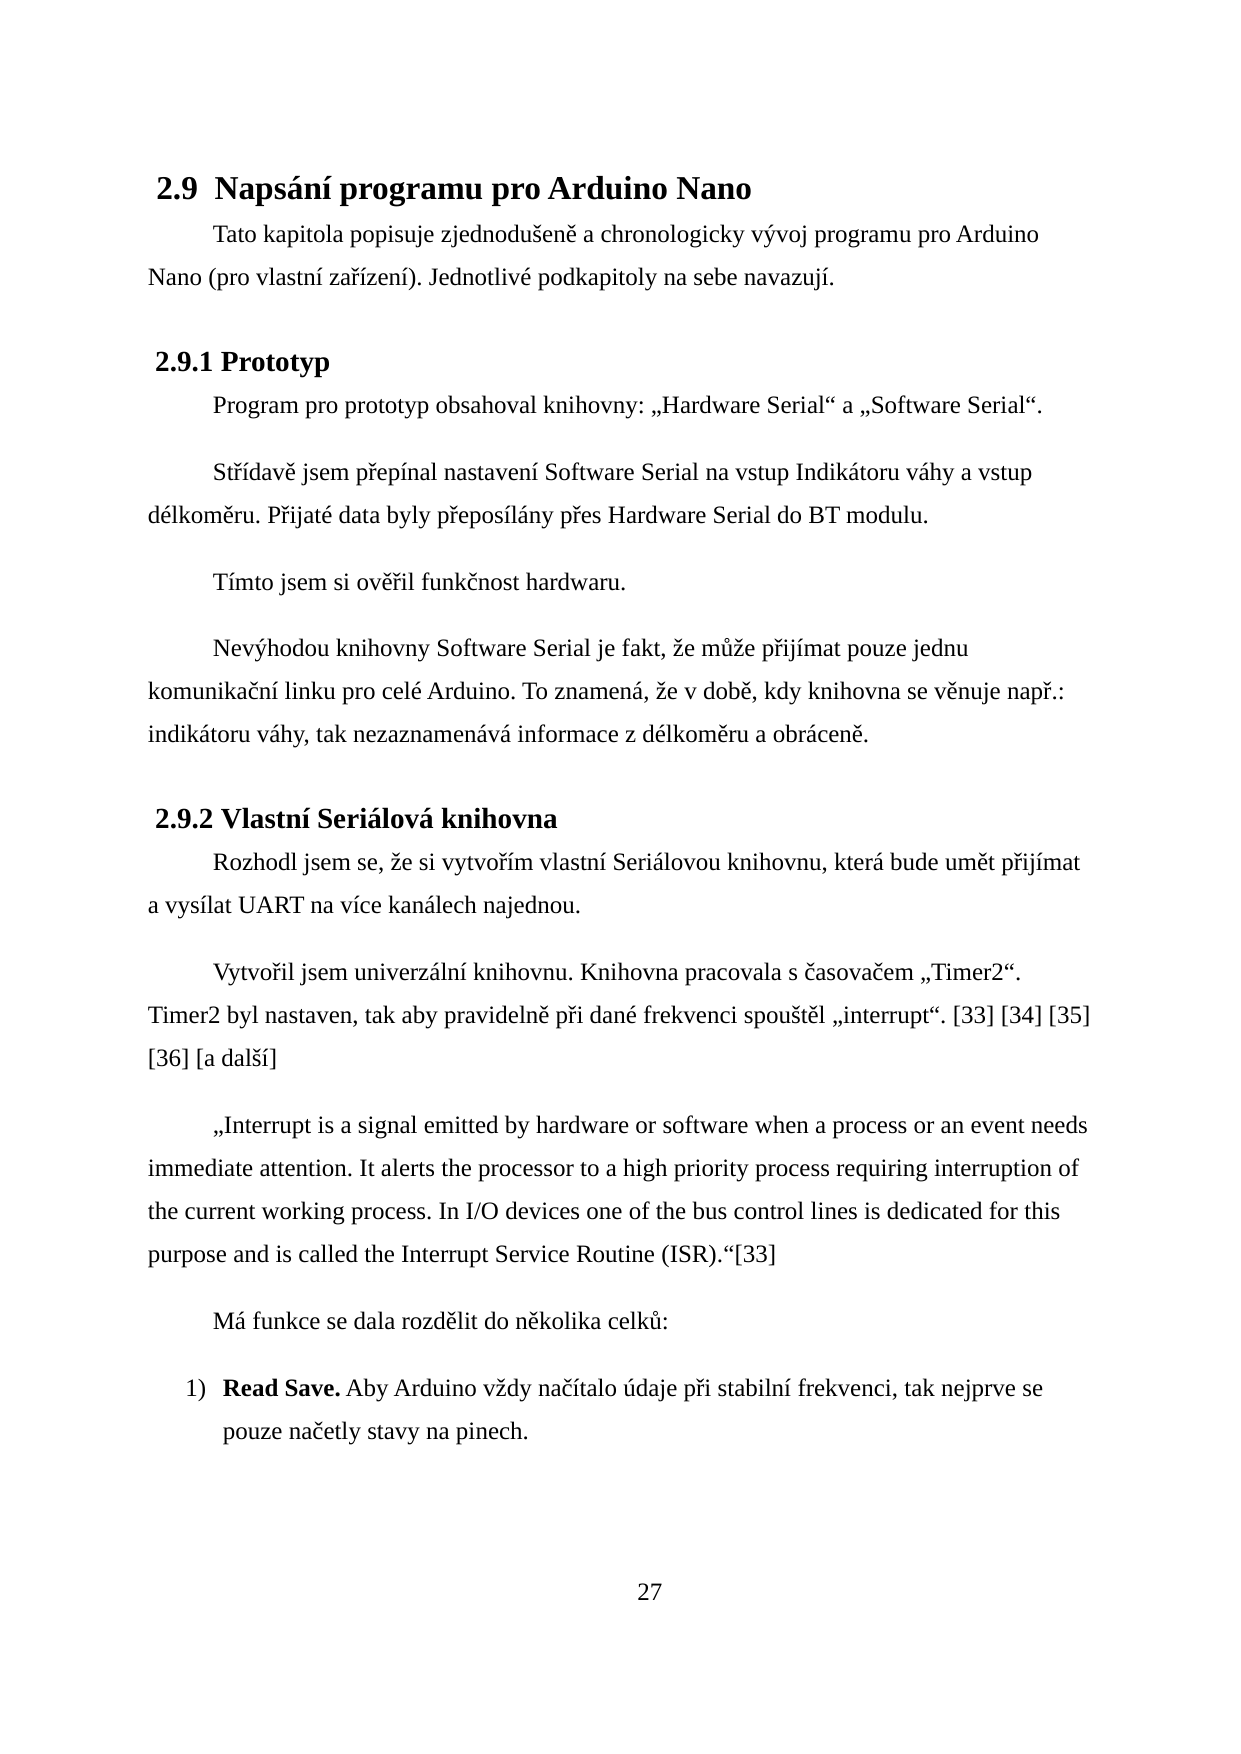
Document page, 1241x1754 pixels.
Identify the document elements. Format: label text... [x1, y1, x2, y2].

text Nevýhodou knihovny Software Serial je fakt, že může přijímat pouze jednu komunikační linku pro celé Arduino. To znamená, že v době, kdy knihovna se věnuje např.: indikátoru váhy, tak nezaznamenává informace z délkoměru a obráceně. [148, 633, 1093, 748]
text „Interrupt is a signal emitted by hardware or software when a process or an event needs immediate attention. It alerts the processor to a high priority process requiring interruption of the current working process. In I/O devices one of the bus control lines is dedicated for this purpose and is called the Interrupt Service Routine (ISR).“[33] [148, 1110, 1093, 1268]
text Tímto jsem si ověřil funkčnost hardwaru. [148, 567, 1093, 595]
text Má funkce se dala rozdělit do několika celků: [148, 1306, 1093, 1335]
text Program pro prototyp obsahoval knihovny: „Hardware Serial“ a „Software Serial“. [148, 390, 1093, 419]
text Tato kapitola popisuje zjednodušeně a chronologicky vývoj programu pro Arduino Nano (pro vlastní zařízení). Jednotlivé podkapitoly na sebe navazují. [148, 219, 1093, 291]
subtitle Napsání programu pro Arduino Nano [148, 168, 1093, 207]
text Rozhodl jsem se, že si vytvořím vlastní Seriálovou knihovnu, která bude umět přijímat a vysílat UART na více kanálech najednou. [148, 847, 1093, 919]
subtitle Prototyp [148, 344, 1093, 377]
text Střídavě jsem přepínal nastavení Software Serial na vstup Indikátoru váhy a vstup délkoměru. Přijaté data byly přeposílány přes Hardware Serial do BT modulu. [148, 457, 1093, 528]
list Read Save. Aby Arduino vždy načítalo údaje při stabilní frekvenci, tak nejprve se pouze načetly stavy na pinech. [185, 1373, 1093, 1445]
subtitle Vlastní Seriálová knihovna [148, 801, 1093, 835]
text Vytvořil jsem univerzální knihovnu. Knihovna pracovala s časovačem „Timer2“. Timer2 byl nastaven, tak aby pravidelně při dané frekvenci spouštěl „interrupt“. [33] [34] [35] [36] [a další] [148, 957, 1093, 1072]
